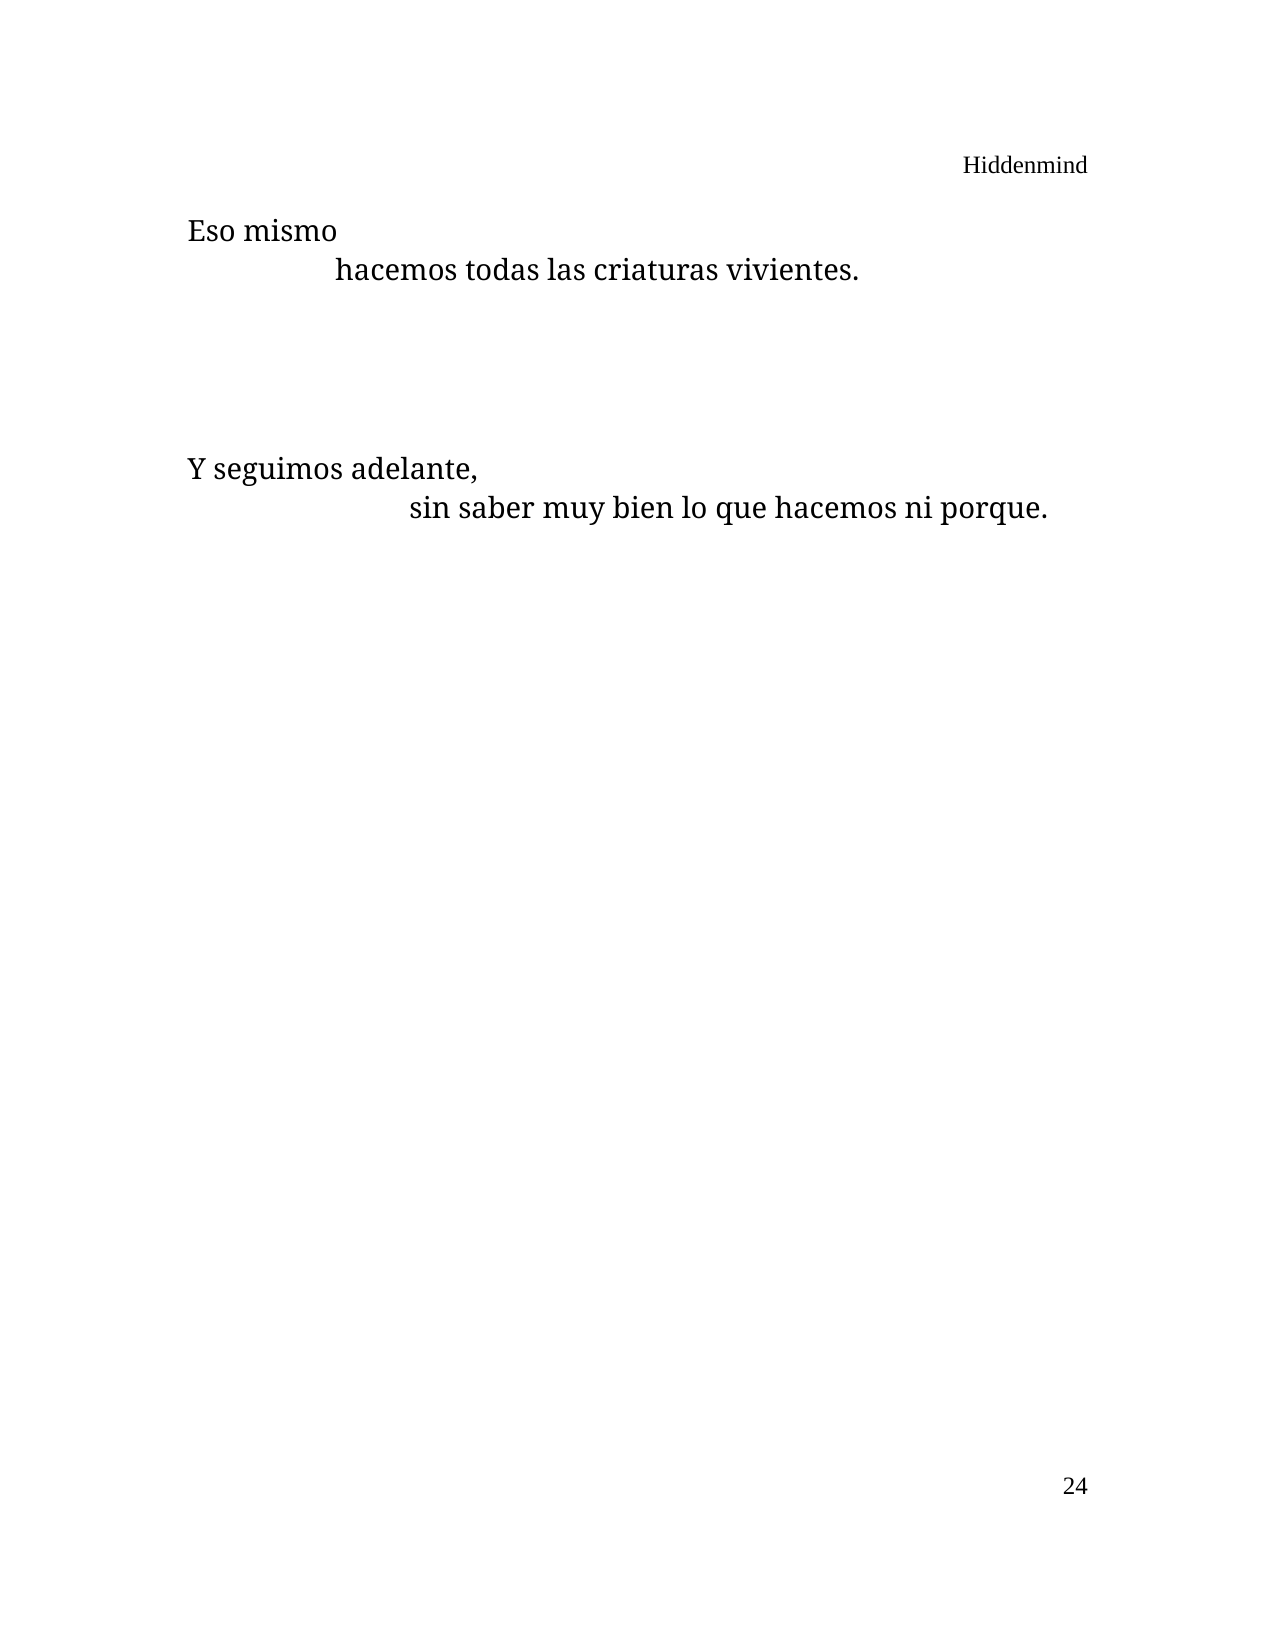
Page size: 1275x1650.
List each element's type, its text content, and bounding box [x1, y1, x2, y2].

text Eso mismo [187, 210, 1087, 250]
text sin saber muy bien lo que hacemos ni porque. [187, 488, 1087, 527]
text Y seguimos adelante, [187, 448, 1087, 488]
text hacemos todas las criaturas vivientes. [187, 250, 1087, 289]
